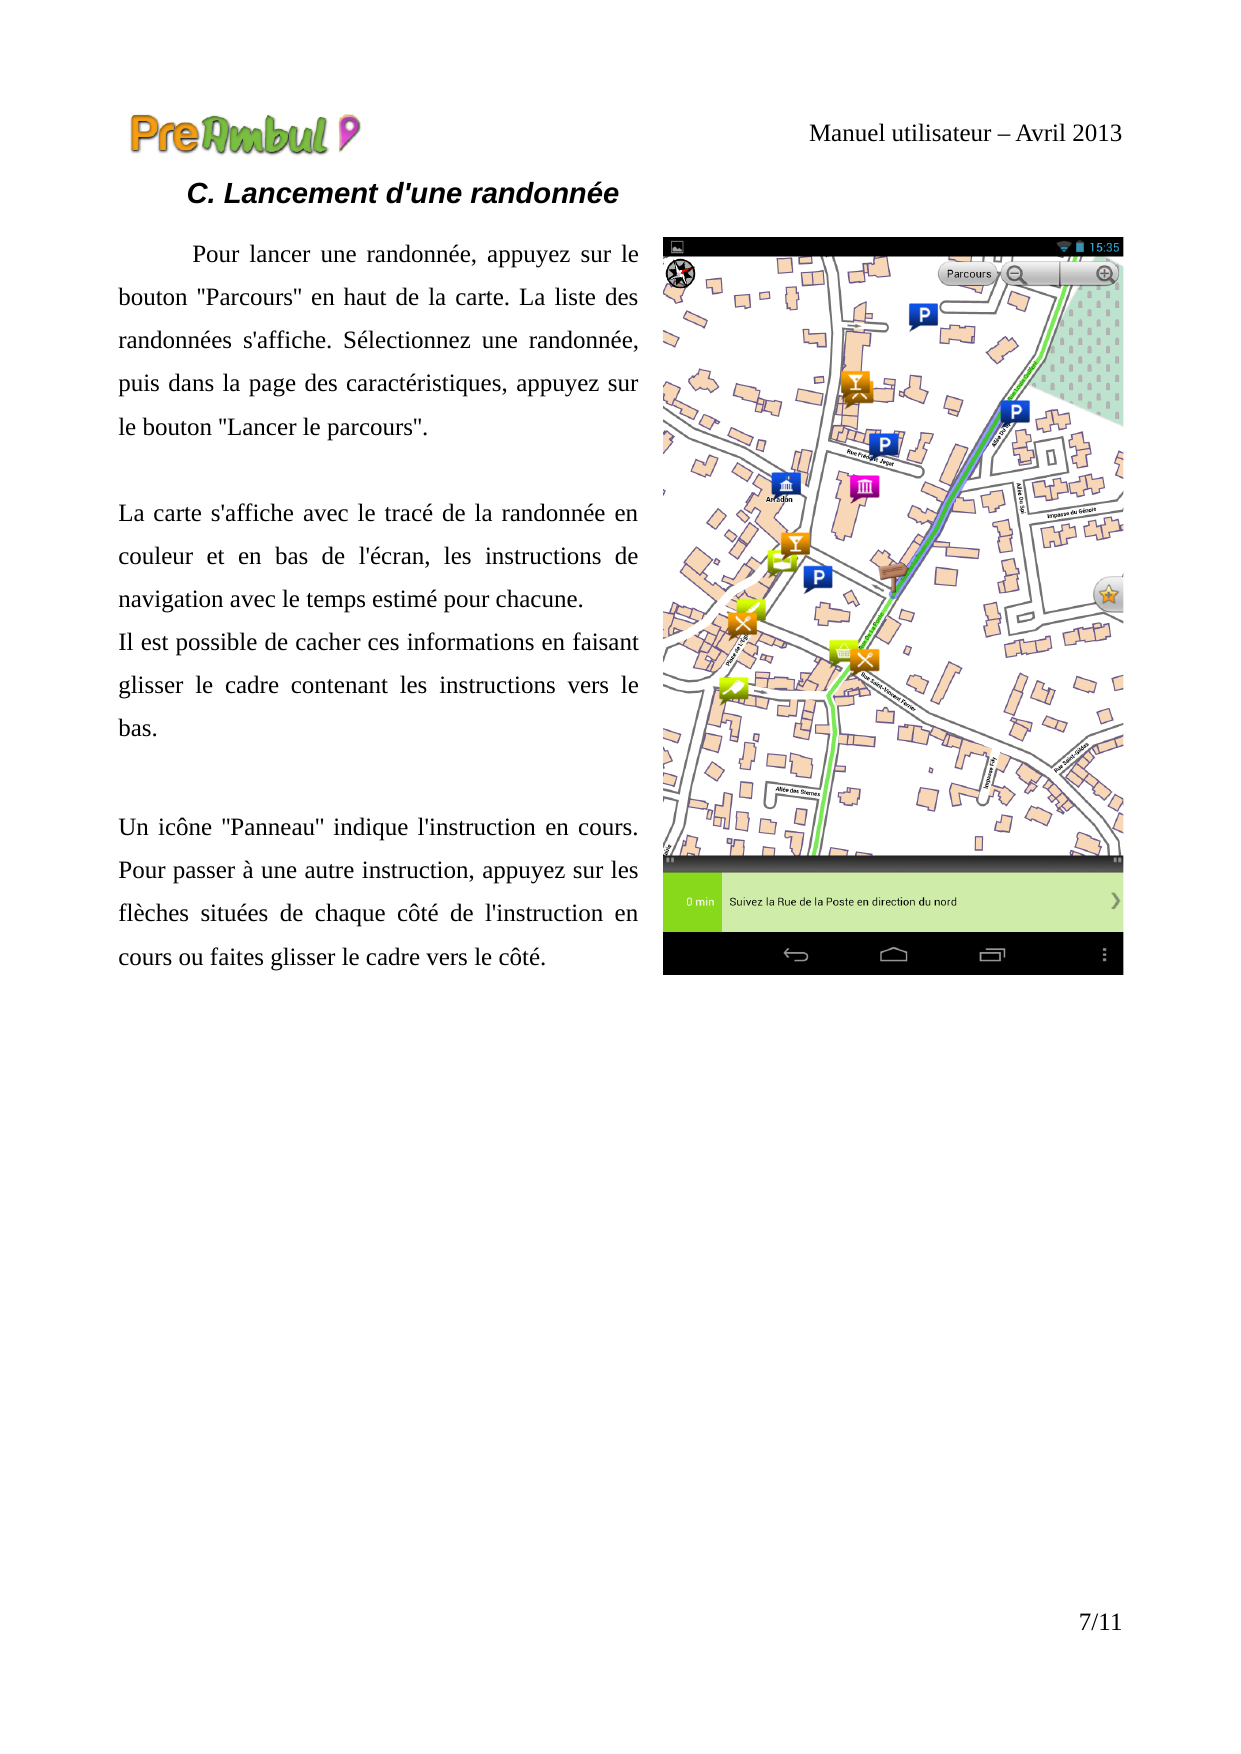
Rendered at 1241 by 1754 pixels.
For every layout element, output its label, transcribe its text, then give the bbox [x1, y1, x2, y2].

text Il est possible de cacher ces informations en faisant glisser le cadre contenant les instructions vers le bas. [118, 627, 663, 742]
picture [663, 237, 1124, 975]
text Pour lancer une randonnée, appuyez sur le bouton ''Parcours'' en haut de la carte. La liste des randonnées s'affiche. Sélectionnez une randonnée, puis dans la page des caractéristiques, appuyez sur le bouton ''Lancer le parcours''. [118, 239, 663, 440]
text Un icône ''Panneau'' indique l'instruction en cours. Pour passer à une autre instruction, appuyez sur les flèches situées de chaque côté de l'instruction en cours ou faites glisser le cadre vers le côté. [118, 812, 663, 970]
subtitle Lancement d'une randonnée [118, 176, 1122, 210]
picture [118, 103, 371, 162]
text La carte s'affiche avec le tracé de la randonnée en couleur et en bas de l'écran, les instructions de navigation avec le temps estimé pour chacune. [118, 498, 663, 613]
